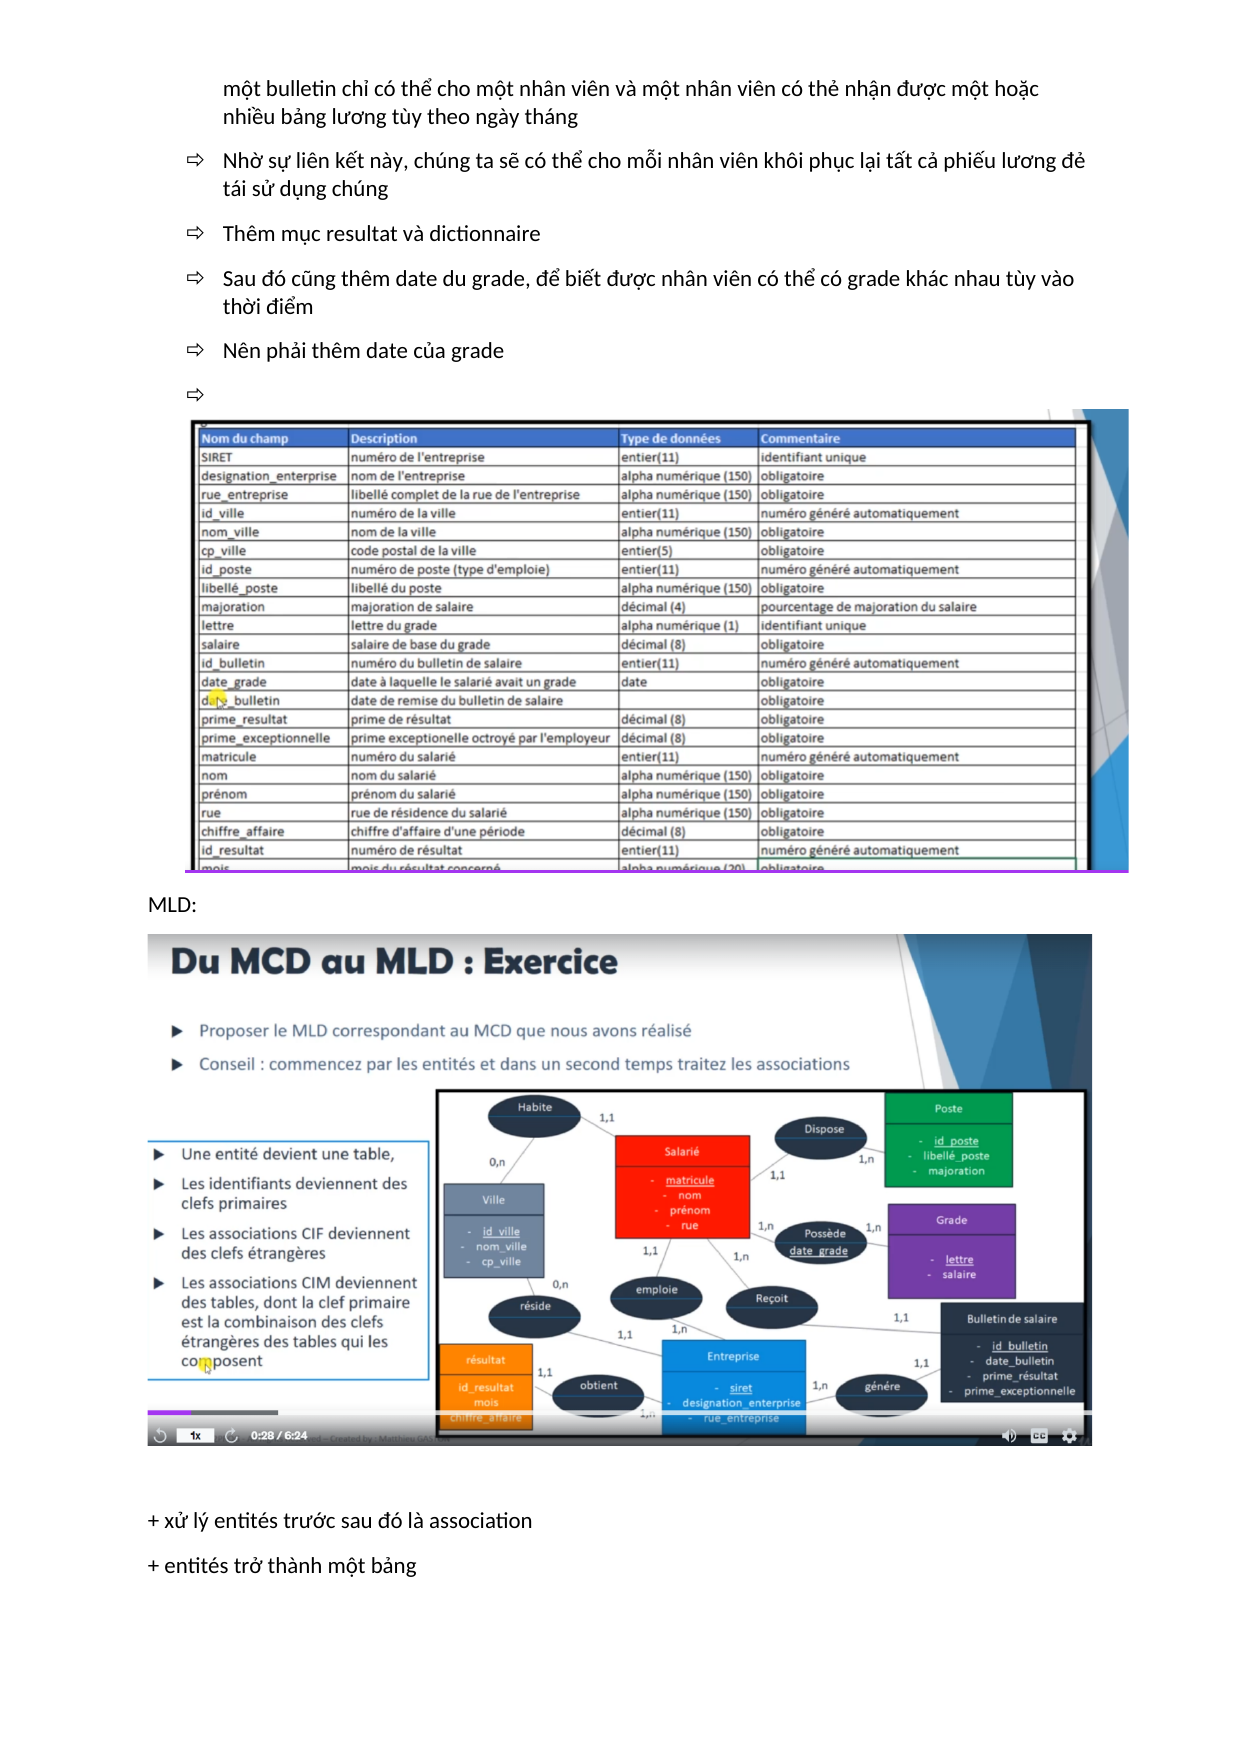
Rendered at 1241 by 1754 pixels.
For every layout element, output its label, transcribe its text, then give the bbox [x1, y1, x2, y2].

text MLD: [148, 890, 1093, 918]
text + entités trở thành một bảng [148, 1551, 1093, 1579]
list Sau đó cũng thêm date du grade, để biết được nhân viên có thể có grade khác nhau tùy vào thời điểm [185, 264, 1093, 320]
list Nhờ sự liên kết này, chúng ta sẽ có thể cho mỗi nhân viên khôi phục lại tất cả phiếu lương đẻ tái sử dụng chúng [185, 147, 1093, 203]
text + xử lý entités trước sau đó là association [148, 1506, 1093, 1534]
list một bulletin chỉ có thể cho một nhân viên và một nhân viên có thẻ nhận được một hoặc nhiều bảng lương tùy theo ngày tháng [223, 74, 1093, 130]
list Thêm mục resultat và dictionnaire [185, 219, 1093, 247]
list Nên phải thêm date của grade [185, 337, 1093, 365]
